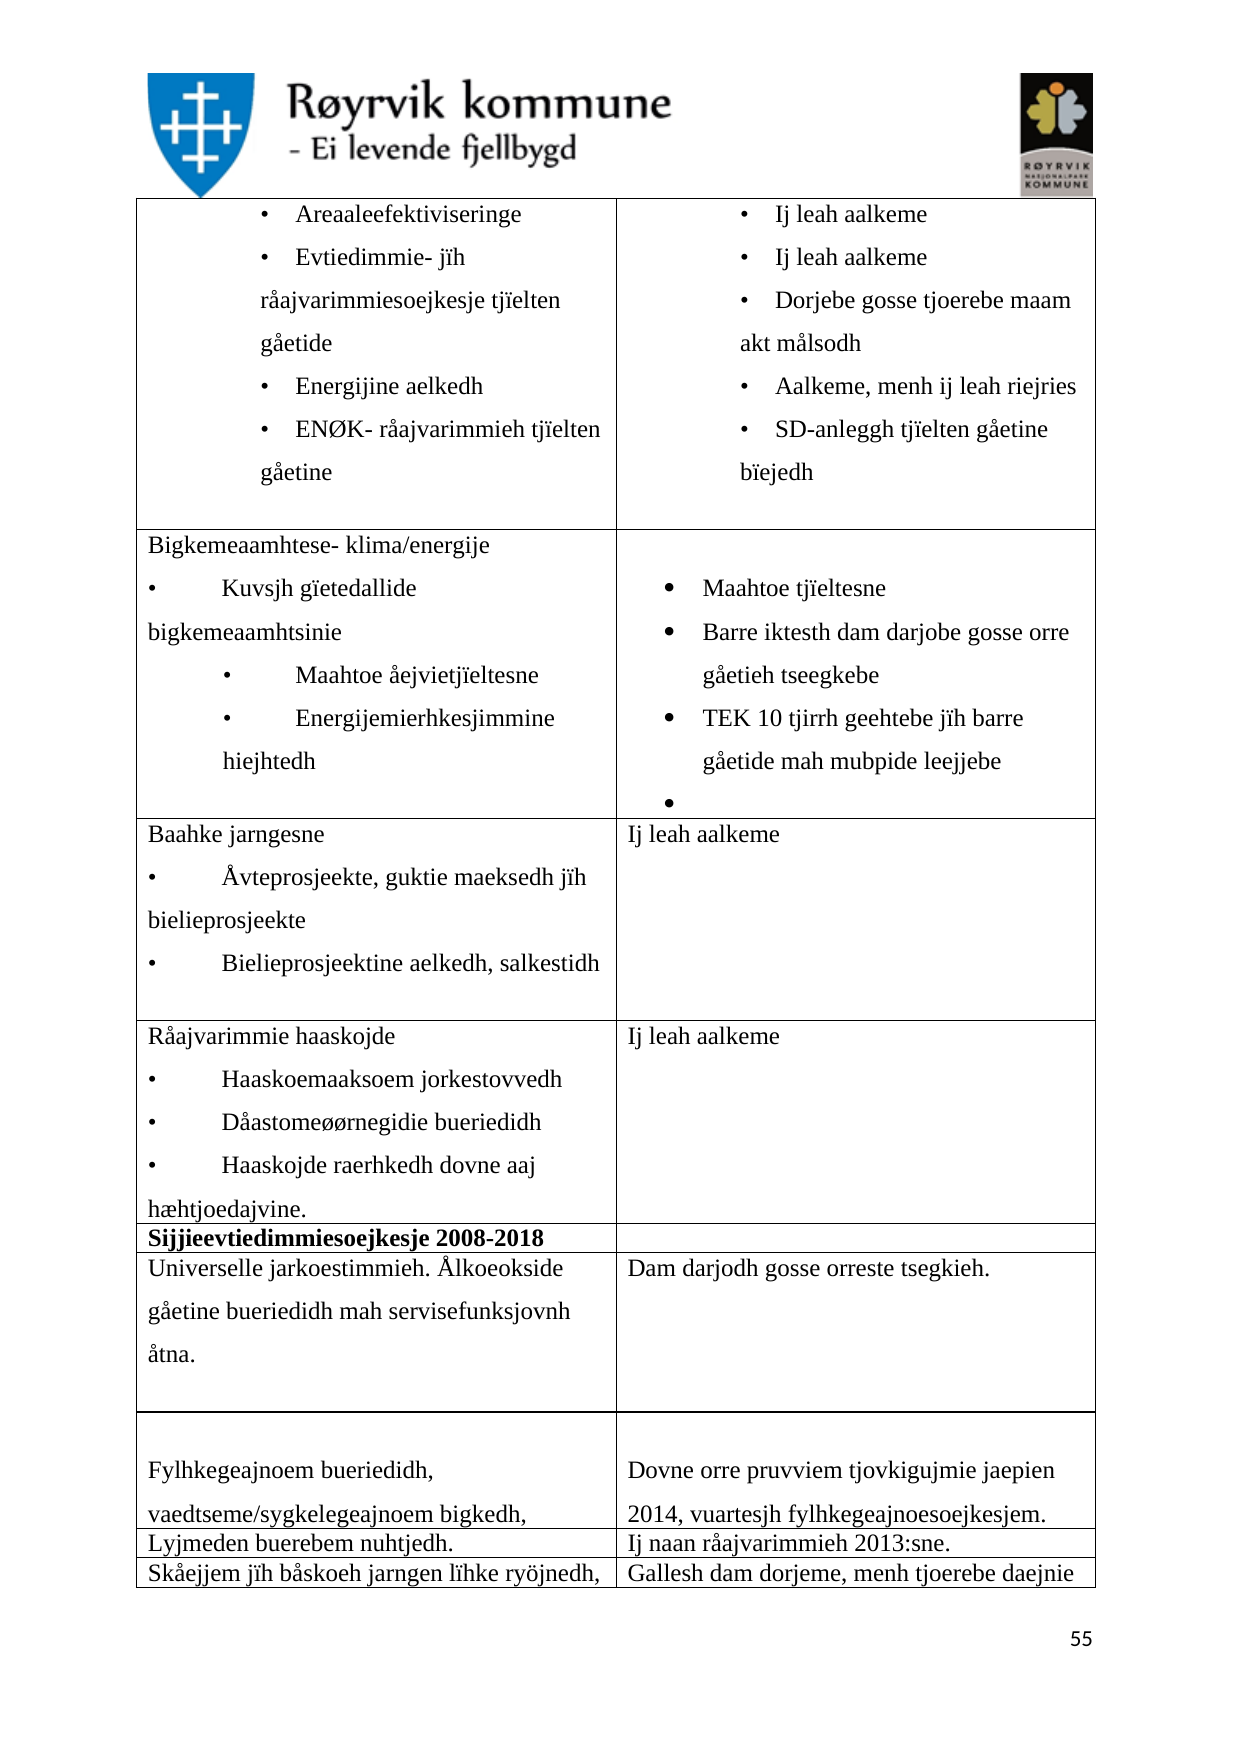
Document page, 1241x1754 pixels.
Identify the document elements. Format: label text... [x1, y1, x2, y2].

table_cell Dam darjodh gosse orreste tsegkieh. [617, 1253, 1095, 1411]
table_cell [617, 1224, 1095, 1252]
table_cell Ij leah aalkeme [617, 1021, 1095, 1222]
table_cell Fylhkegeajnoem bueriedidh, vaedtseme/sygkelegeajnoem bigkedh, [137, 1413, 616, 1527]
table_cell Dovne orre pruvviem tjovkigujmie jaepien 2014, vuartesjh fylhkegeajnoesoejkesjem. [617, 1413, 1095, 1527]
table_cell Ij naan råajvarimmieh 2013:sne. [617, 1529, 1095, 1557]
table_cell • Areaaleefektiviseringe • Evtiedimmie- jïh råajvarimmiesoejkesje tjïelten gåetide • Energijine aelkedh • ENØK- råajvarimmieh tjïelten gåetine [137, 199, 616, 529]
table_cell Gallesh dam dorjeme, menh tjoerebe daejnie [617, 1558, 1095, 1587]
table_cell Sijjieevtiedimmiesoejkesje 2008-2018 [137, 1224, 616, 1252]
table_cell Skåejjem jïh båskoeh jarngen lïhke ryöjnedh, [137, 1558, 616, 1587]
table_cell Råajvarimmie haaskojde • Haaskoemaaksoem jorkestovvedh • Dåastomeøørnegidie bueriedidh • Haaskojde raerhkedh dovne aaj hæhtjoedajvine. [137, 1021, 616, 1222]
table_cell Bigkemeaamhtese- klima/energije • Kuvsjh gïetedallide bigkemeaamhtsinie • Maahtoe åejvietjïeltesne • Energijemierhkesjimmine hiejhtedh [137, 530, 616, 818]
table_cell Ij leah aalkeme [617, 819, 1095, 1020]
table_cell Baahke jarngesne • Åvteprosjeekte, guktie maeksedh jïh bielieprosjeekte • Bielieprosjeektine aelkedh, salkestidh [137, 819, 616, 1020]
table_cell • Ij leah aalkeme • Ij leah aalkeme • Dorjebe gosse tjoerebe maam akt målsodh • Aalkeme, menh ij leah riejries • SD-anleggh tjïelten gåetine bïejedh [617, 199, 1095, 529]
table_cell Lyjmeden buerebem nuhtjedh. [137, 1529, 616, 1557]
table_cell Maahtoe tjïeltesne Barre iktesth dam darjobe gosse orre gåetieh tseegkebe TEK 10 tjirrh geehtebe jïh barre gåetide mah mubpide leejjebe [617, 530, 1095, 818]
table_cell Universelle jarkoestimmieh. Ålkoeokside gåetine bueriedidh mah servisefunksjovnh åtna. [137, 1253, 616, 1411]
picture [147, 73, 1093, 198]
